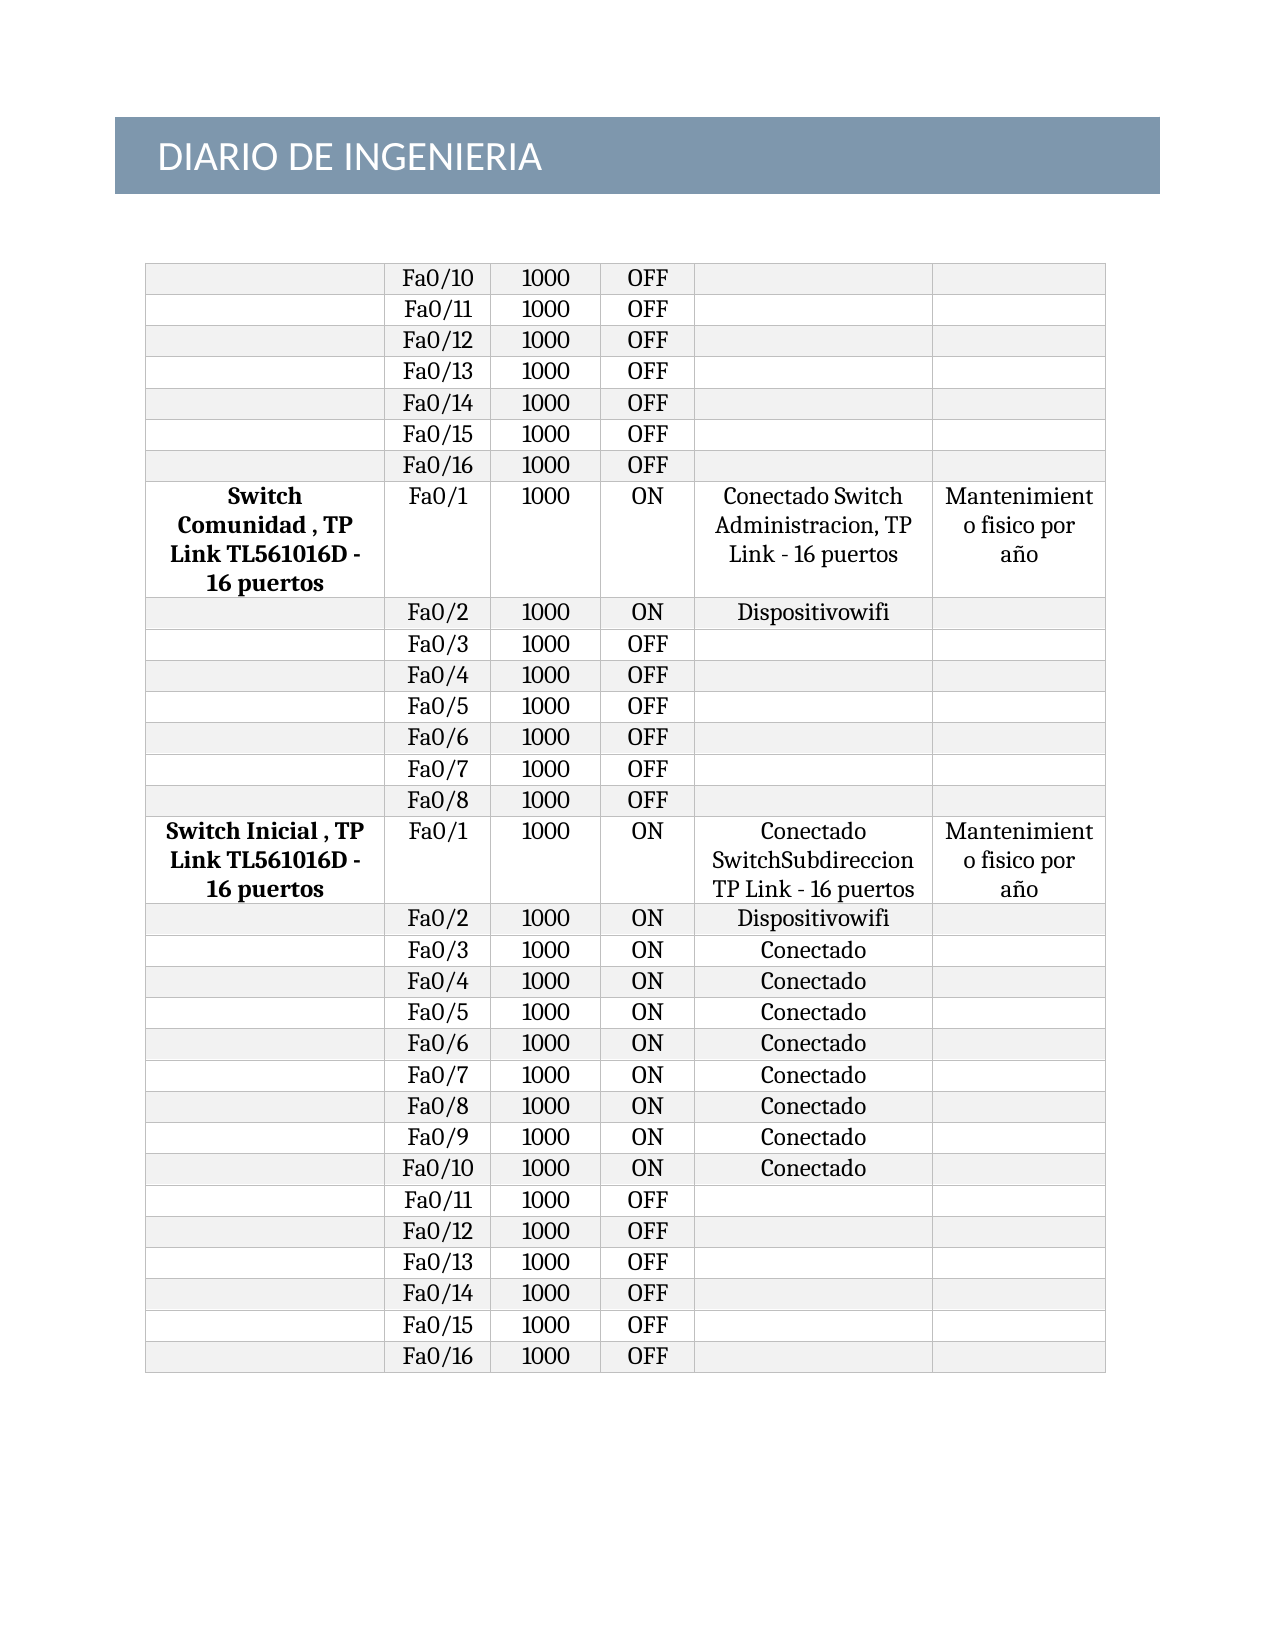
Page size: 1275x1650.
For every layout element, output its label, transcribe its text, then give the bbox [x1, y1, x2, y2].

table_cell [933, 598, 1105, 628]
table_cell [695, 692, 932, 722]
table_cell Switch Comunidad , TP Link TL561016D - 16 puertos [146, 482, 384, 597]
table_cell ON [601, 482, 694, 597]
table_cell [933, 1092, 1105, 1122]
table_cell Fa0/6 [385, 723, 490, 753]
table_cell 1000 [491, 482, 600, 597]
table_cell ON [601, 598, 694, 628]
table_cell [146, 998, 384, 1028]
table_cell [933, 1029, 1105, 1059]
table_cell ON [601, 998, 694, 1028]
table_cell 1000 [491, 661, 600, 691]
table_cell [933, 1311, 1105, 1341]
table_cell 1000 [491, 786, 600, 816]
table_cell [695, 295, 932, 325]
table_cell [695, 420, 932, 450]
table_cell OFF [601, 264, 694, 294]
table_cell ON [601, 1061, 694, 1091]
table_cell 1000 [491, 998, 600, 1028]
table_cell Fa0/14 [385, 389, 490, 419]
table_cell OFF [601, 420, 694, 450]
table_cell 1000 [491, 420, 600, 450]
table_cell 1000 [491, 904, 600, 934]
table_cell Conectado [695, 936, 932, 966]
table_cell 1000 [491, 755, 600, 785]
table_cell OFF [601, 1311, 694, 1341]
table_cell [146, 1123, 384, 1153]
table_cell [695, 1248, 932, 1278]
table_cell [933, 1248, 1105, 1278]
table_cell OFF [601, 692, 694, 722]
table_cell Fa0/3 [385, 936, 490, 966]
table_cell [933, 1279, 1105, 1309]
table_cell OFF [601, 723, 694, 753]
table_cell OFF [601, 295, 694, 325]
table_cell ON [601, 817, 694, 903]
table_cell [146, 389, 384, 419]
table_cell Fa0/7 [385, 1061, 490, 1091]
table_cell Conectado [695, 1154, 932, 1184]
table_cell [695, 723, 932, 753]
table_cell 1000 [491, 1123, 600, 1153]
table_cell 1000 [491, 357, 600, 387]
table_cell Conectado Switch Administracion, TP Link - 16 puertos [695, 482, 932, 597]
table_cell [933, 998, 1105, 1028]
table_cell [146, 692, 384, 722]
table_cell [695, 326, 932, 356]
table_cell [933, 723, 1105, 753]
table_cell [695, 786, 932, 816]
table_cell [933, 1342, 1105, 1372]
table_cell Fa0/13 [385, 1248, 490, 1278]
table_cell [146, 357, 384, 387]
table_cell Mantenimiento fisico por año [933, 817, 1105, 903]
table_cell 1000 [491, 1311, 600, 1341]
table_cell [933, 1217, 1105, 1247]
table_cell 1000 [491, 1342, 600, 1372]
table_cell [695, 1279, 932, 1309]
table_cell [695, 1186, 932, 1216]
table_cell [933, 1061, 1105, 1091]
table_cell Fa0/2 [385, 904, 490, 934]
table_cell [933, 904, 1105, 934]
table_cell Conectado SwitchSubdireccion TP Link - 16 puertos [695, 817, 932, 903]
table_cell [146, 755, 384, 785]
table_cell ON [601, 1029, 694, 1059]
table_cell [933, 630, 1105, 660]
table_cell [146, 1248, 384, 1278]
table_cell [146, 1061, 384, 1091]
table_cell [146, 264, 384, 294]
table_cell [933, 786, 1105, 816]
table_cell Fa0/8 [385, 786, 490, 816]
table_cell [146, 967, 384, 997]
table_cell OFF [601, 630, 694, 660]
table_cell 1000 [491, 1279, 600, 1309]
table_cell Conectado [695, 1092, 932, 1122]
table_cell [146, 661, 384, 691]
table_cell [933, 967, 1105, 997]
table_cell [146, 936, 384, 966]
table_cell Fa0/12 [385, 326, 490, 356]
table_cell Conectado [695, 1061, 932, 1091]
table_cell [933, 936, 1105, 966]
table_cell [695, 389, 932, 419]
table_cell [695, 661, 932, 691]
table_cell Dispositivowifi [695, 904, 932, 934]
table_cell [146, 1342, 384, 1372]
table_cell 1000 [491, 389, 600, 419]
table_cell [146, 723, 384, 753]
table_cell 1000 [491, 1186, 600, 1216]
table_cell [146, 904, 384, 934]
table_cell Fa0/11 [385, 1186, 490, 1216]
table_cell Fa0/1 [385, 817, 490, 903]
table_cell 1000 [491, 598, 600, 628]
table_cell 1000 [491, 1248, 600, 1278]
table_cell Switch Inicial , TP Link TL561016D - 16 puertos [146, 817, 384, 903]
table_cell 1000 [491, 1217, 600, 1247]
table_cell Fa0/1 [385, 482, 490, 597]
table_cell [146, 1029, 384, 1059]
table_cell Fa0/5 [385, 998, 490, 1028]
table_cell Conectado [695, 1029, 932, 1059]
table_cell ON [601, 904, 694, 934]
table_cell [933, 357, 1105, 387]
table_cell OFF [601, 357, 694, 387]
table_cell [933, 420, 1105, 450]
table_cell [146, 326, 384, 356]
table_cell [933, 755, 1105, 785]
table_cell [695, 264, 932, 294]
table_cell Fa0/12 [385, 1217, 490, 1247]
table_cell Fa0/16 [385, 451, 490, 481]
table_cell Fa0/11 [385, 295, 490, 325]
table_cell Fa0/10 [385, 264, 490, 294]
table_cell [146, 420, 384, 450]
table_cell Conectado [695, 1123, 932, 1153]
table_cell Fa0/4 [385, 967, 490, 997]
table_cell [146, 598, 384, 628]
table_cell Dispositivowifi [695, 598, 932, 628]
table_cell ON [601, 1154, 694, 1184]
table_cell [146, 295, 384, 325]
table_cell [933, 389, 1105, 419]
table_cell Conectado [695, 998, 932, 1028]
table_cell 1000 [491, 264, 600, 294]
table_cell ON [601, 1123, 694, 1153]
table_cell [146, 786, 384, 816]
table_cell [933, 264, 1105, 294]
table_cell OFF [601, 1217, 694, 1247]
table_cell [146, 1217, 384, 1247]
table_cell Fa0/15 [385, 1311, 490, 1341]
table_cell Fa0/8 [385, 1092, 490, 1122]
table_cell OFF [601, 451, 694, 481]
table_cell 1000 [491, 1092, 600, 1122]
table_cell [933, 1123, 1105, 1153]
table_cell OFF [601, 786, 694, 816]
table_cell [146, 1311, 384, 1341]
table_cell [933, 692, 1105, 722]
table_cell 1000 [491, 936, 600, 966]
table_cell OFF [601, 1186, 694, 1216]
table_cell [933, 661, 1105, 691]
table_cell Fa0/13 [385, 357, 490, 387]
table_cell 1000 [491, 1061, 600, 1091]
table_cell Mantenimiento fisico por año [933, 482, 1105, 597]
table_cell 1000 [491, 1029, 600, 1059]
table_cell OFF [601, 661, 694, 691]
table_cell [695, 755, 932, 785]
table_cell OFF [601, 1248, 694, 1278]
table_cell 1000 [491, 692, 600, 722]
table_cell 1000 [491, 817, 600, 903]
table_cell [695, 630, 932, 660]
table_cell [146, 1279, 384, 1309]
table_cell [695, 357, 932, 387]
table_cell [695, 1342, 932, 1372]
table_cell OFF [601, 1279, 694, 1309]
table_cell [933, 1186, 1105, 1216]
table_cell OFF [601, 1342, 694, 1372]
table_cell [933, 451, 1105, 481]
table_cell 1000 [491, 451, 600, 481]
table_cell 1000 [491, 723, 600, 753]
table_cell Fa0/16 [385, 1342, 490, 1372]
table_cell [695, 451, 932, 481]
table_cell 1000 [491, 630, 600, 660]
table_cell [146, 1092, 384, 1122]
table_cell OFF [601, 389, 694, 419]
table_cell [146, 1186, 384, 1216]
table_cell [933, 326, 1105, 356]
table_cell OFF [601, 755, 694, 785]
table_cell [933, 295, 1105, 325]
table_cell Fa0/15 [385, 420, 490, 450]
table_cell [146, 451, 384, 481]
table_cell 1000 [491, 1154, 600, 1184]
table_cell OFF [601, 326, 694, 356]
table_cell Fa0/3 [385, 630, 490, 660]
table_cell Fa0/2 [385, 598, 490, 628]
table_cell ON [601, 936, 694, 966]
table_cell Conectado [695, 967, 932, 997]
table_cell ON [601, 967, 694, 997]
table_cell [933, 1154, 1105, 1184]
table_cell [146, 1154, 384, 1184]
table_cell [146, 630, 384, 660]
table_cell Fa0/6 [385, 1029, 490, 1059]
table_cell 1000 [491, 326, 600, 356]
table_cell ON [601, 1092, 694, 1122]
table_cell Fa0/10 [385, 1154, 490, 1184]
table_cell Fa0/5 [385, 692, 490, 722]
table_cell Fa0/9 [385, 1123, 490, 1153]
table_cell Fa0/7 [385, 755, 490, 785]
table_cell Fa0/14 [385, 1279, 490, 1309]
table_cell 1000 [491, 295, 600, 325]
table_cell Fa0/4 [385, 661, 490, 691]
table_cell [695, 1311, 932, 1341]
table_cell [695, 1217, 932, 1247]
table_cell 1000 [491, 967, 600, 997]
